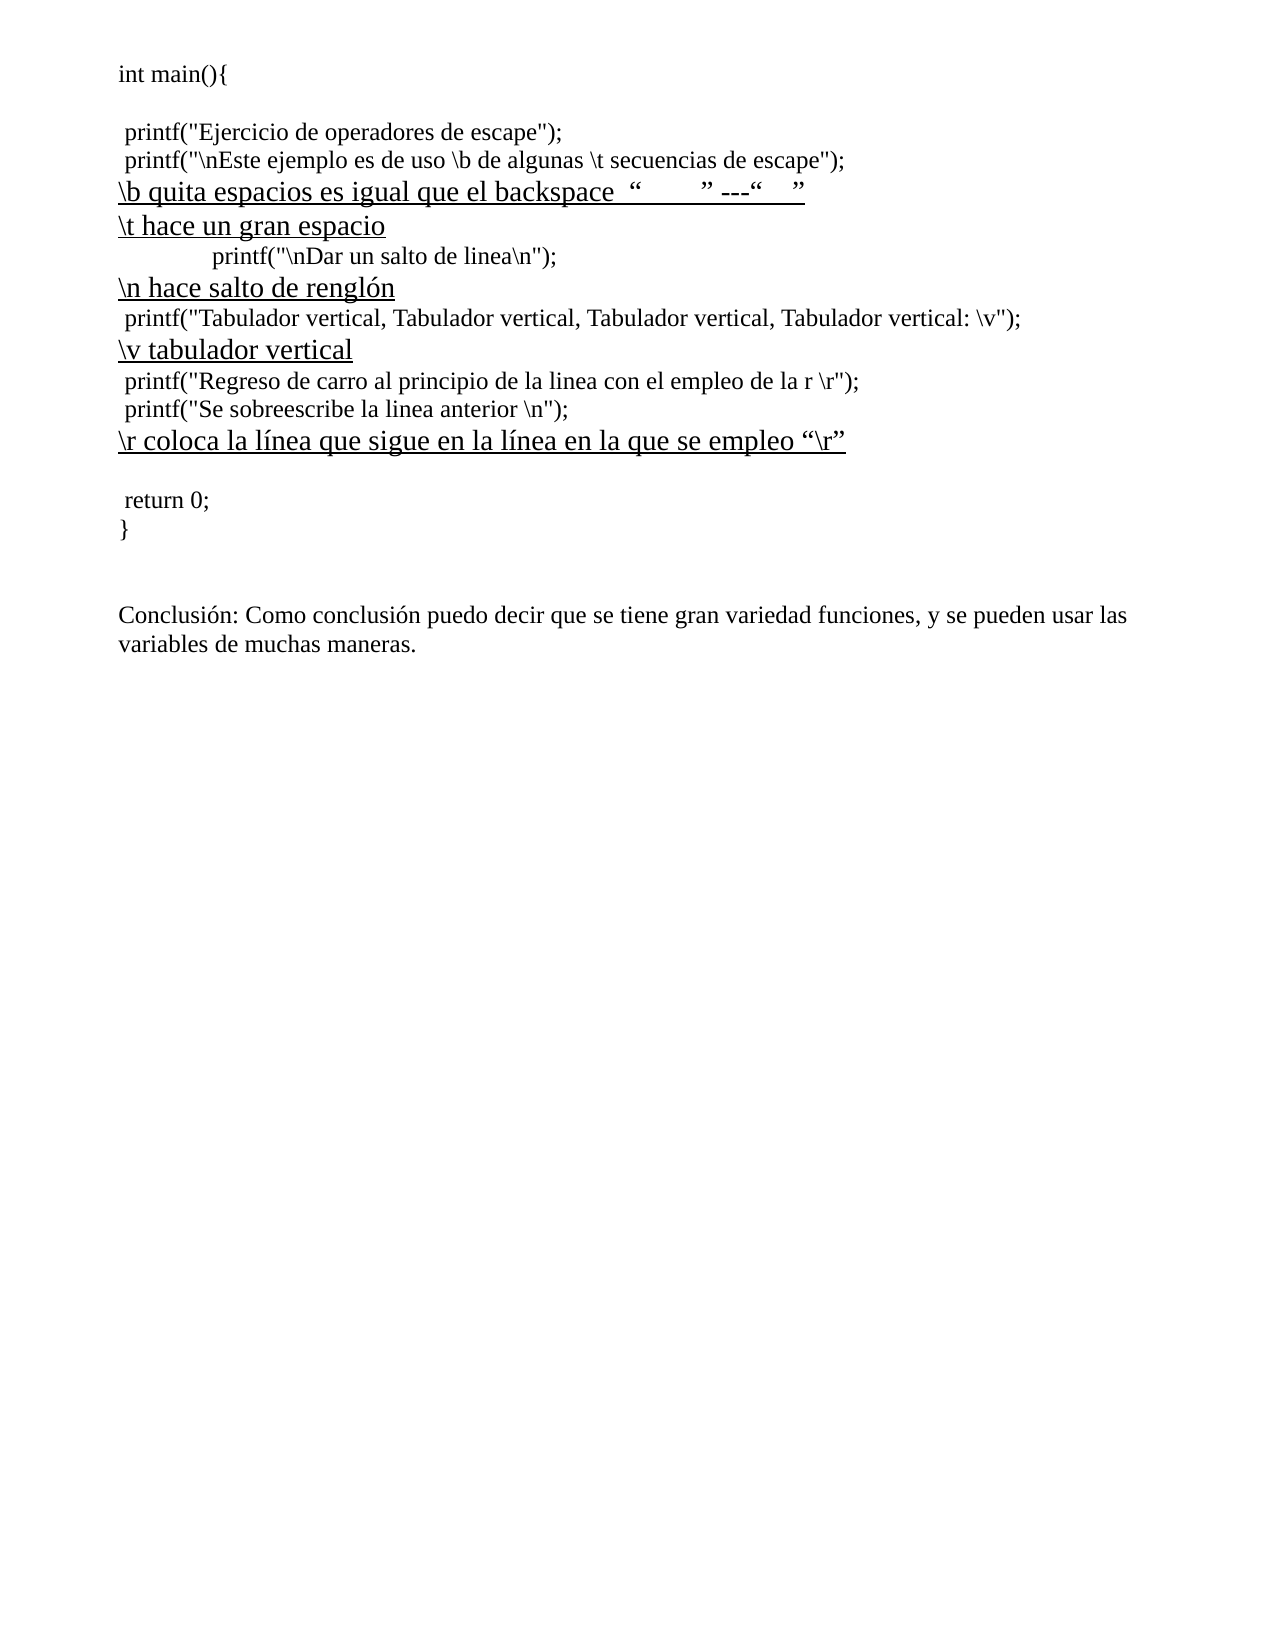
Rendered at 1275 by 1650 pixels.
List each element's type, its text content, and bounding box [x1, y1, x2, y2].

text \n hace salto de renglón [118, 270, 1205, 303]
text printf("Se sobreescribe la linea anterior \n"); [118, 394, 1205, 423]
text int main(){ [118, 59, 1205, 88]
text \r coloca la línea que sigue en la línea en la que se empleo “\r” [118, 423, 1205, 457]
text printf("\nEste ejemplo es de uso \b de algunas \t secuencias de escape"); [118, 145, 1205, 174]
text return 0; [118, 486, 1205, 514]
text printf("Ejercicio de operadores de escape"); [118, 117, 1205, 145]
text \t hace un gran espacio [118, 208, 1205, 241]
text Conclusión: Como conclusión puedo decir que se tiene gran variedad funciones, y se pueden usar las variables de muchas maneras. [118, 601, 1205, 658]
text printf("Regreso de carro al principio de la linea con el empleo de la r \r"); [118, 366, 1205, 394]
text \v tabulador vertical [118, 332, 1205, 366]
text \b quita espacios es igual que el backspace “____” ---“__” [118, 174, 1205, 208]
text } [118, 514, 1205, 543]
text printf("\nDar un salto de linea\n"); [118, 241, 1205, 270]
text printf("Tabulador vertical, Tabulador vertical, Tabulador vertical, Tabulador vertical: \v"); [118, 303, 1205, 332]
